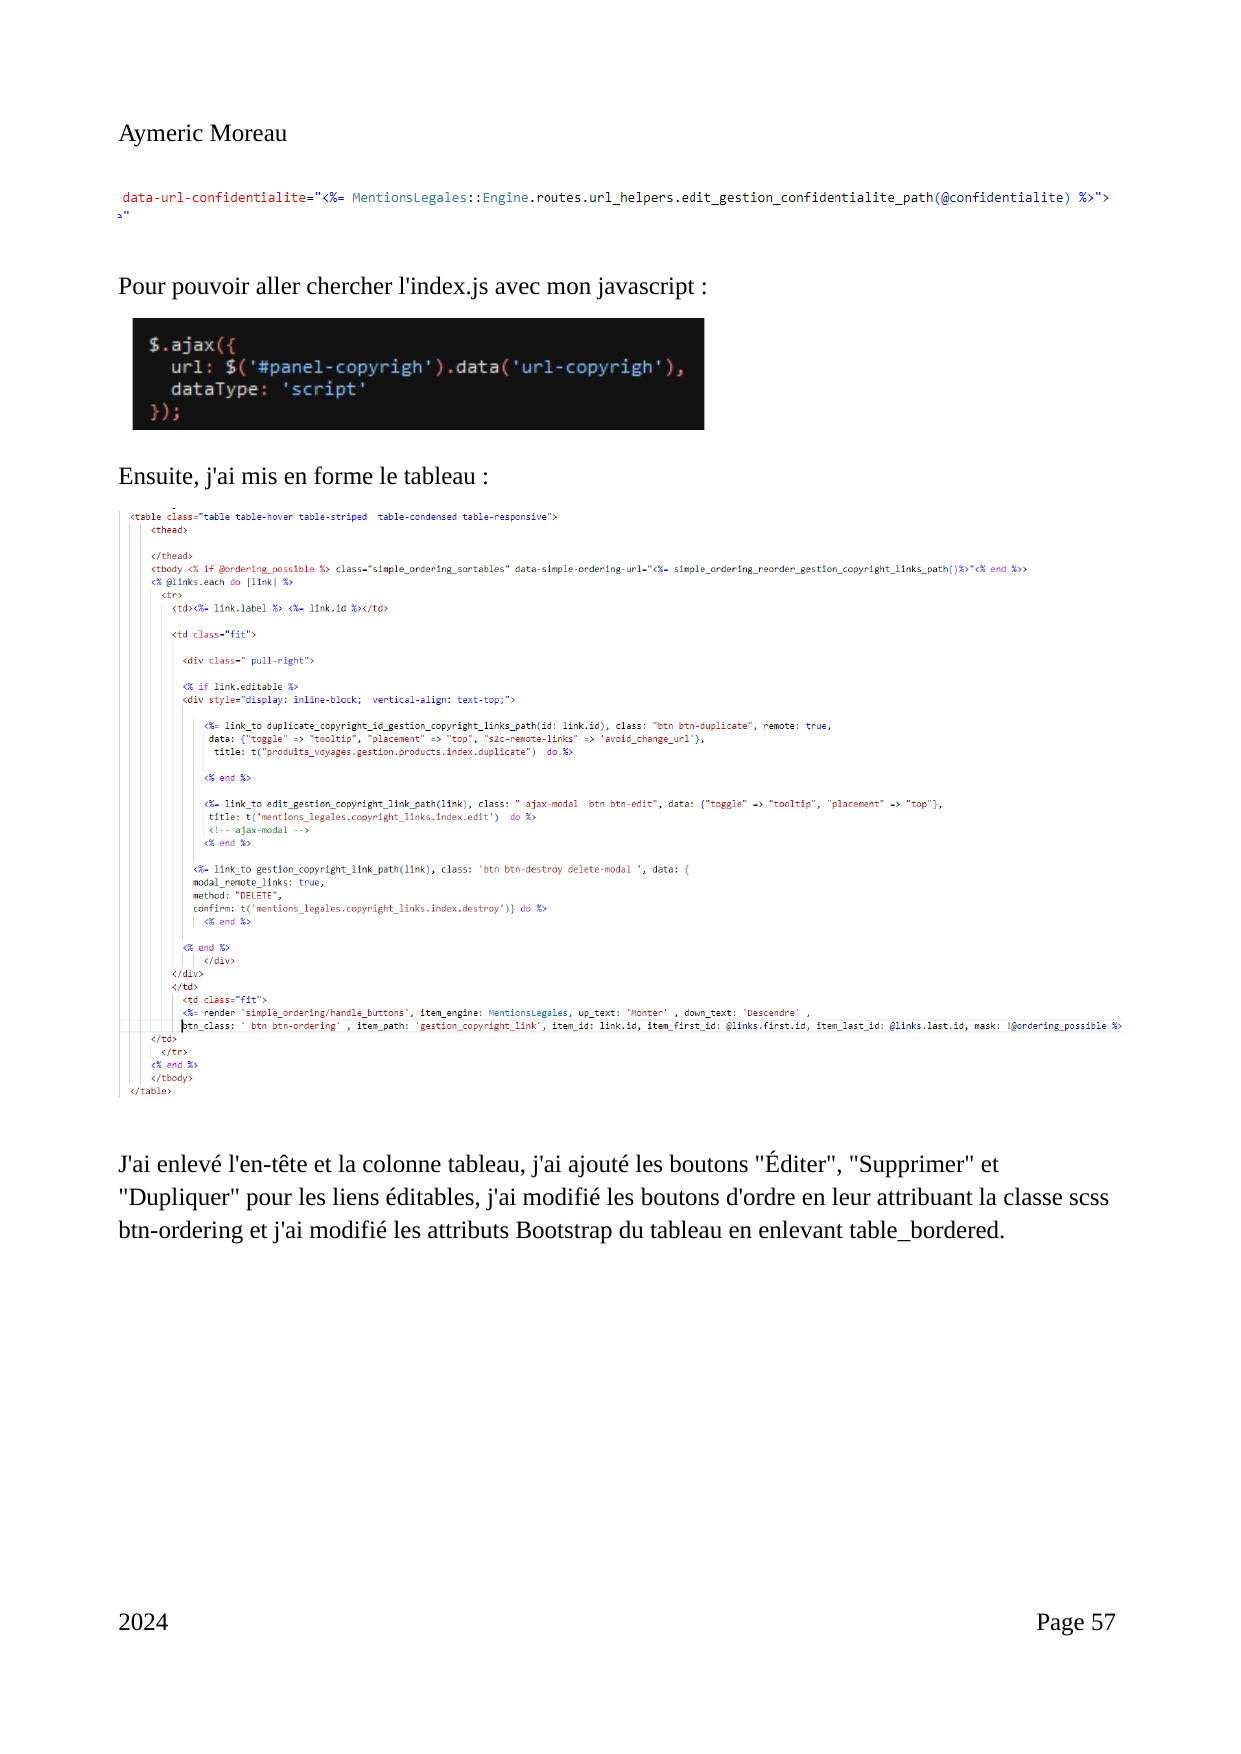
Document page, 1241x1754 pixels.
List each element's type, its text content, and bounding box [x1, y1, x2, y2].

text Ensuite, j'ai mis en forme le tableau : [118, 461, 1122, 490]
picture [118, 508, 1123, 1098]
text J'ai enlevé l'en-tête et la colonne tableau, j'ai ajouté les boutons "Éditer", "Supprimer" et "Dupliquer" pour les liens éditables, j'ai modifié les boutons d'ordre en leur attribuant la classe scss btn-ordering et j'ai modifié les attributs Bootstrap du tableau en enlevant table_bordered. [118, 1149, 1122, 1244]
picture [118, 176, 1123, 219]
picture [132, 318, 705, 430]
text Pour pouvoir aller chercher l'index.js avec mon javascript : [118, 271, 1122, 299]
